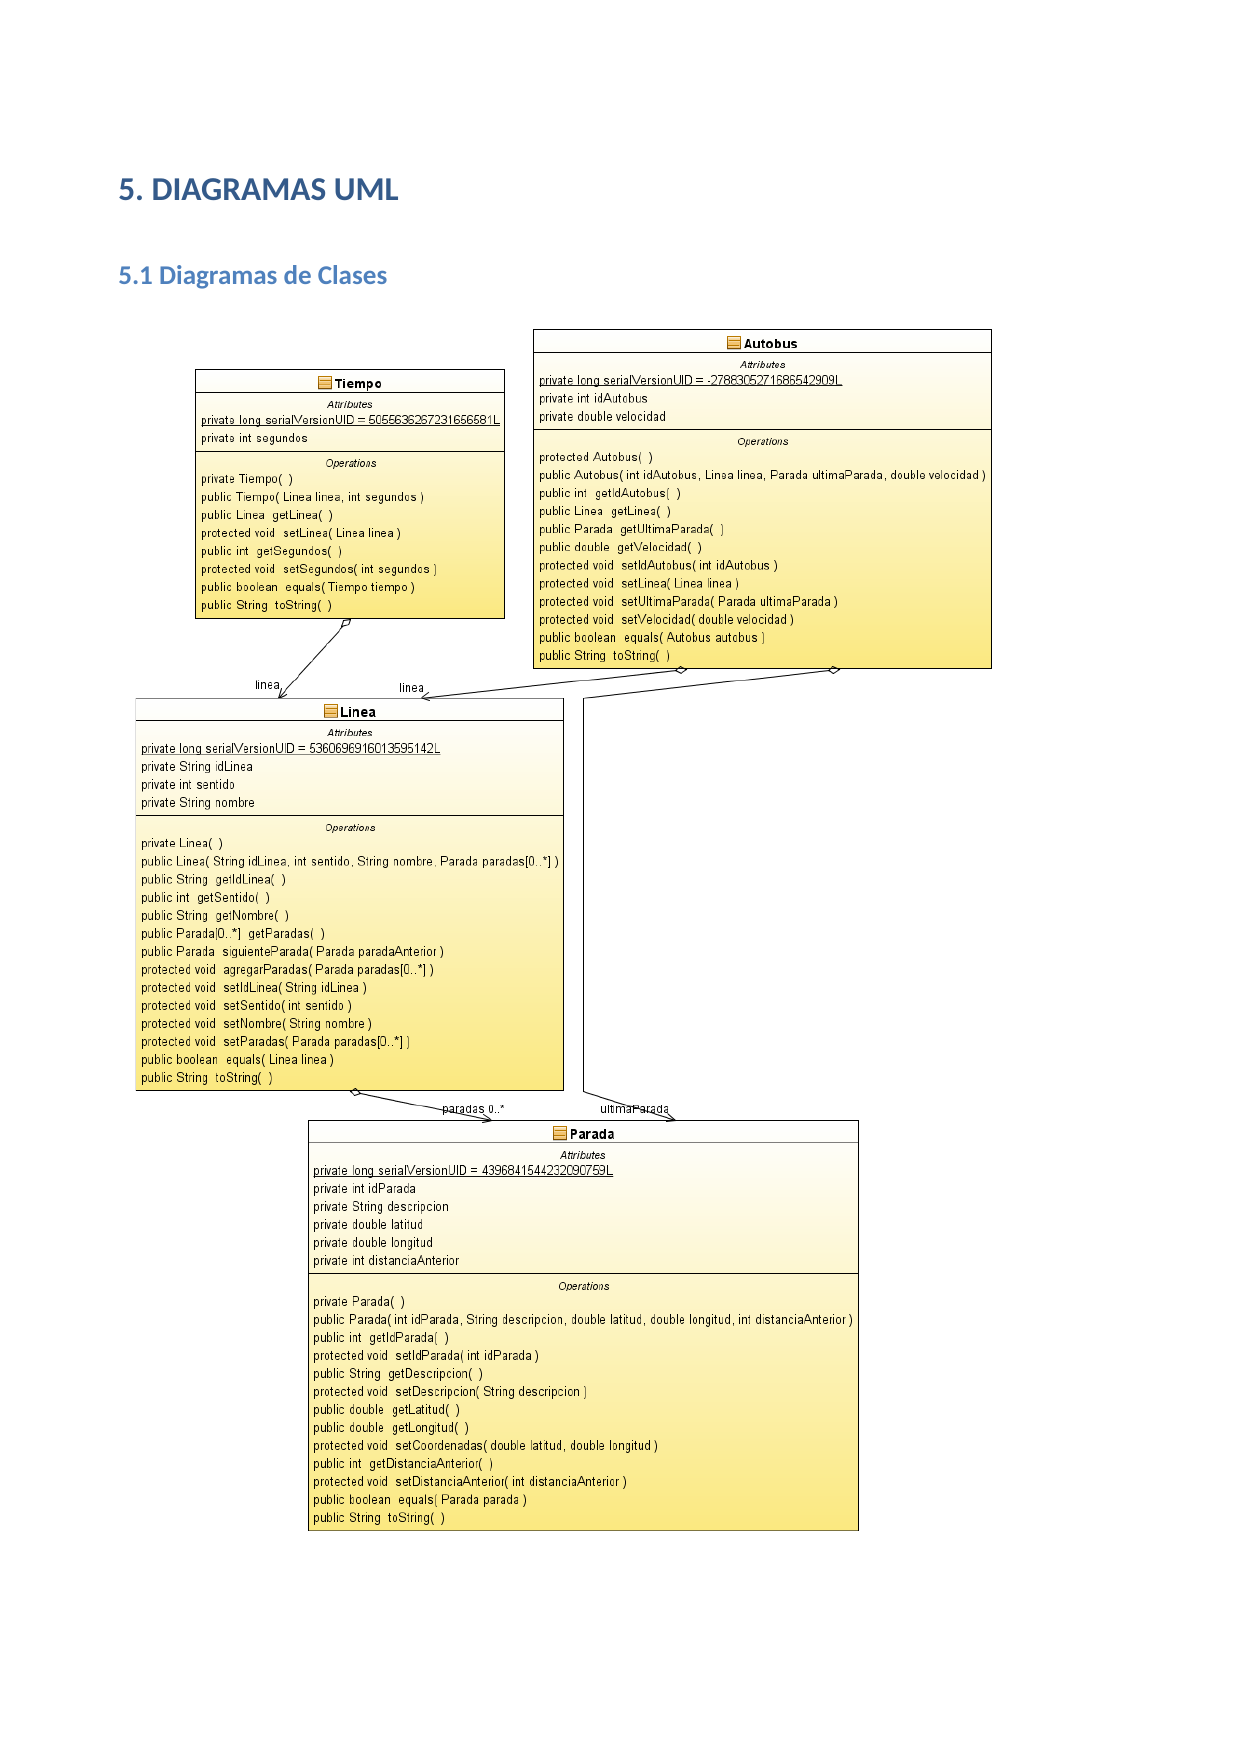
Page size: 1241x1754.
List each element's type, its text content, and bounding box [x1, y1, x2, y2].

picture [135, 329, 1105, 1531]
subtitle 5.1 Diagramas de Clases [118, 258, 1122, 291]
subtitle 5. DIAGRAMAS UML [118, 168, 1122, 209]
